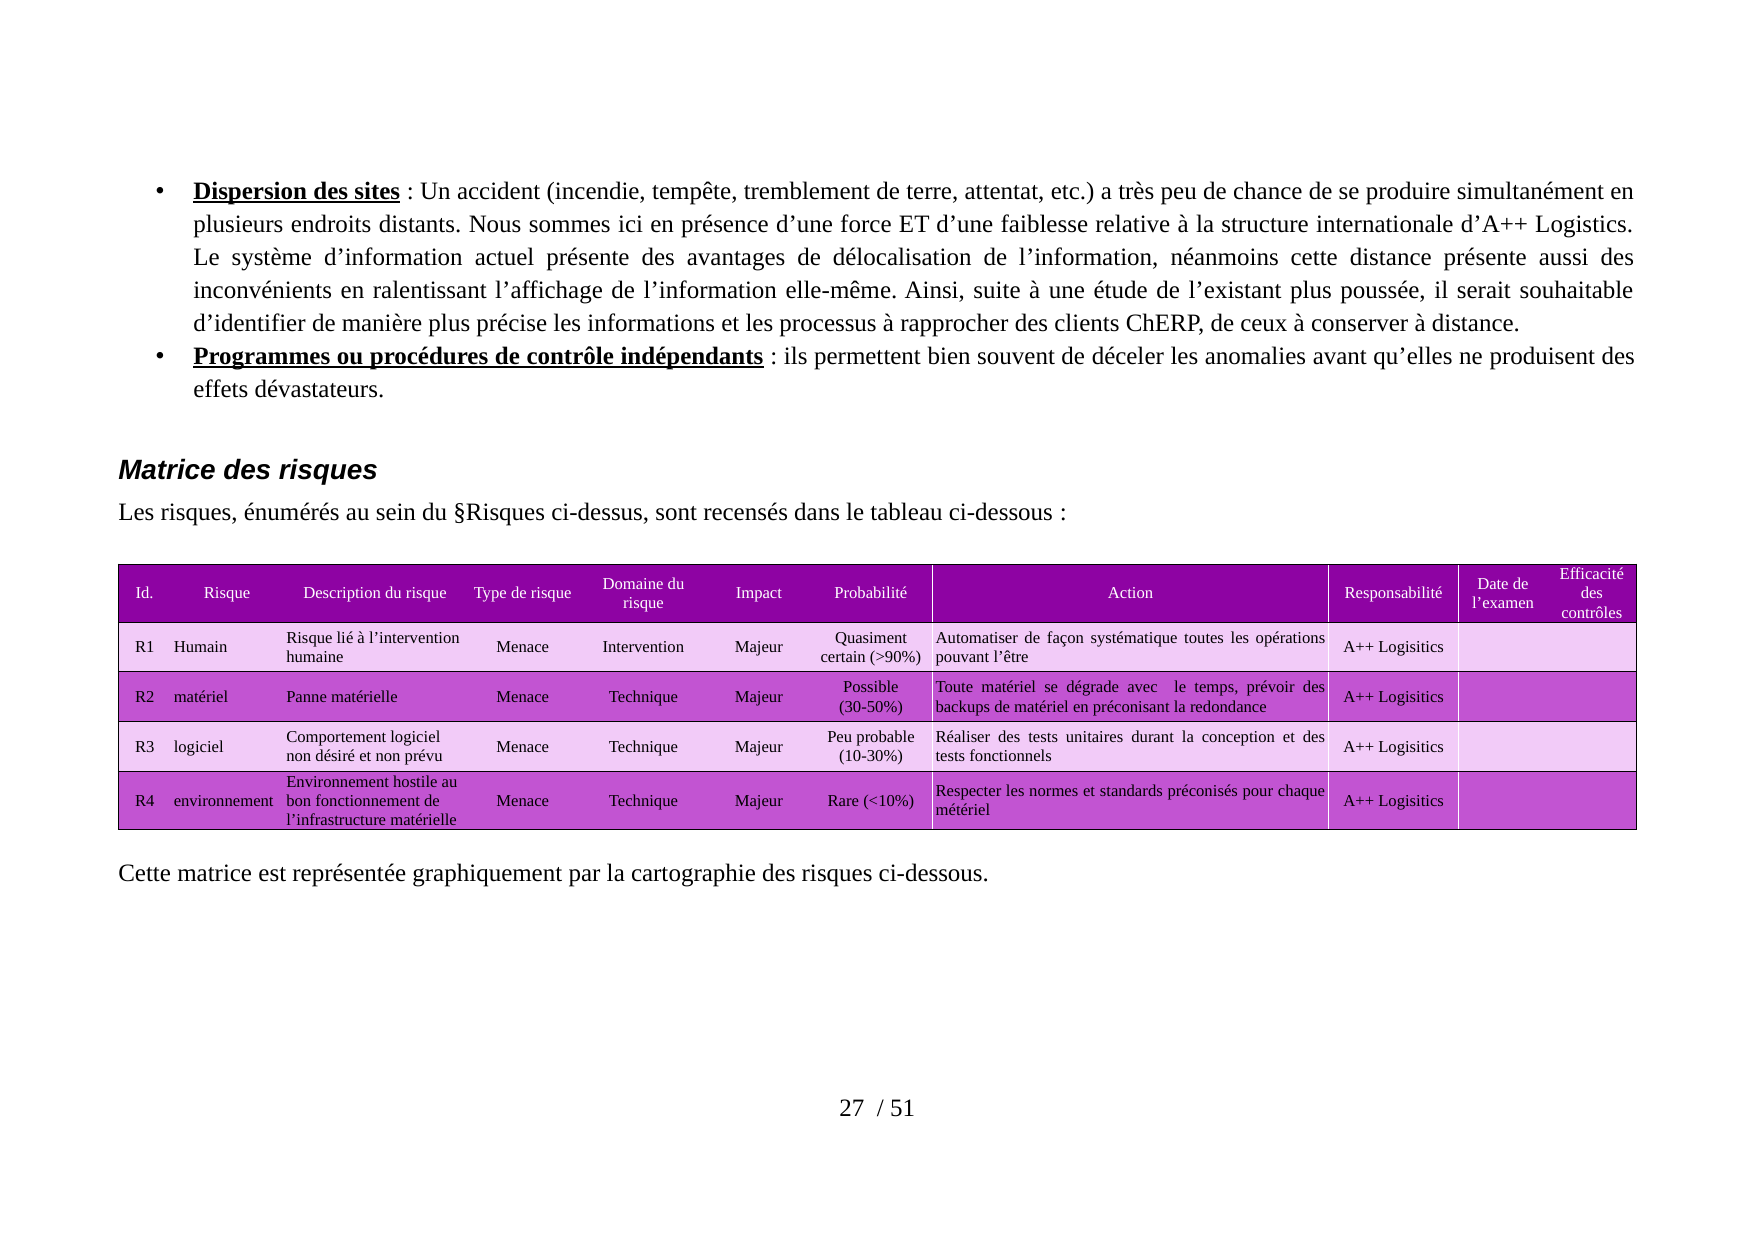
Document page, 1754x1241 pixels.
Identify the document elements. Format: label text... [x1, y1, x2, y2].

table_cell Intervention [578, 623, 708, 671]
table_cell [1459, 722, 1547, 771]
table_header Probabilité [809, 565, 932, 622]
table_cell [1459, 672, 1547, 721]
table_header Efficacité des contrôles [1547, 565, 1636, 622]
table_cell [1547, 623, 1636, 671]
table_cell Possible (30-50%) [809, 672, 932, 721]
table_cell [1459, 623, 1547, 671]
table_cell R4 [119, 772, 171, 829]
table_cell R2 [119, 672, 171, 721]
table_cell environnement [171, 772, 283, 829]
table_cell A++ Logisitics [1329, 772, 1458, 829]
table_header Risque [171, 565, 283, 622]
table_cell Majeur [708, 672, 809, 721]
table_header Action [933, 565, 1328, 622]
table_cell Majeur [708, 623, 809, 671]
table_cell Majeur [708, 772, 809, 829]
table_cell Toute matériel se dégrade avec le temps, prévoir des backups de matériel en préconisant la redondance [933, 672, 1328, 721]
table_cell Technique [578, 722, 708, 771]
table_cell matériel [171, 672, 283, 721]
table_header Type de risque [467, 565, 578, 622]
table_cell logiciel [171, 722, 283, 771]
table_cell [1547, 722, 1636, 771]
table_header Responsabilité [1329, 565, 1458, 622]
list Programmes ou procédures de contrôle indépendants : ils permettent bien souvent de déceler les anomalies avant qu’elles ne produisent des effets dévastateurs. [156, 341, 1636, 403]
table_cell [1547, 672, 1636, 721]
table_header Domaine du risque [578, 565, 708, 622]
table_cell Menace [467, 672, 578, 721]
table_cell Menace [467, 772, 578, 829]
text Les risques, énumérés au sein du §Risques ci-dessus, sont recensés dans le tableau ci-dessous : [118, 497, 1636, 526]
subtitle Matrice des risques [118, 453, 1636, 485]
table_cell Menace [467, 623, 578, 671]
table_cell Peu probable (10-30%) [809, 722, 932, 771]
table_cell A++ Logisitics [1329, 672, 1458, 721]
table_cell [1459, 772, 1547, 829]
table_cell Rare (<10%) [809, 772, 932, 829]
table_cell Risque lié à l’intervention humaine [283, 623, 467, 671]
table_cell R3 [119, 722, 171, 771]
table_cell Quasiment certain (>90%) [809, 623, 932, 671]
table_cell Menace [467, 722, 578, 771]
table_cell Panne matérielle [283, 672, 467, 721]
list Dispersion des sites : Un accident (incendie, tempête, tremblement de terre, attentat, etc.) a très peu de chance de se produire simultanément en plusieurs endroits distants. Nous sommes ici en présence d’une force ET d’une faiblesse relative à la structure internationale d’A++ Logistics. Le système d’information actuel présente des avantages de délocalisation de l’information, néanmoins cette distance présente aussi des inconvénients en ralentissant l’affichage de l’information elle-même. Ainsi, suite à une étude de l’existant plus poussée, il serait souhaitable d’identifier de manière plus précise les informations et les processus à rapprocher des clients ChERP, de ceux à conserver à distance. [156, 176, 1636, 337]
table_cell A++ Logisitics [1329, 623, 1458, 671]
table_header Date de l’examen [1459, 565, 1547, 622]
table_cell Respecter les normes et standards préconisés pour chaque métériel [933, 772, 1328, 829]
table_cell Technique [578, 772, 708, 829]
table_cell Automatiser de façon systématique toutes les opérations pouvant l’être [933, 623, 1328, 671]
table_header Id. [119, 565, 171, 622]
table_cell Technique [578, 672, 708, 721]
table_cell A++ Logisitics [1329, 722, 1458, 771]
table_cell [1547, 772, 1636, 829]
table_cell Majeur [708, 722, 809, 771]
table_cell R1 [119, 623, 171, 671]
table_header Description du risque [283, 565, 467, 622]
table_cell Réaliser des tests unitaires durant la conception et des tests fonctionnels [933, 722, 1328, 771]
text Cette matrice est représentée graphiquement par la cartographie des risques ci-dessous. [118, 858, 1636, 887]
table_header Impact [708, 565, 809, 622]
table_cell Humain [171, 623, 283, 671]
table_cell Comportement logiciel non désiré et non prévu [283, 722, 467, 771]
table_cell Environnement hostile au bon fonctionnement de l’infrastructure matérielle [283, 772, 467, 829]
